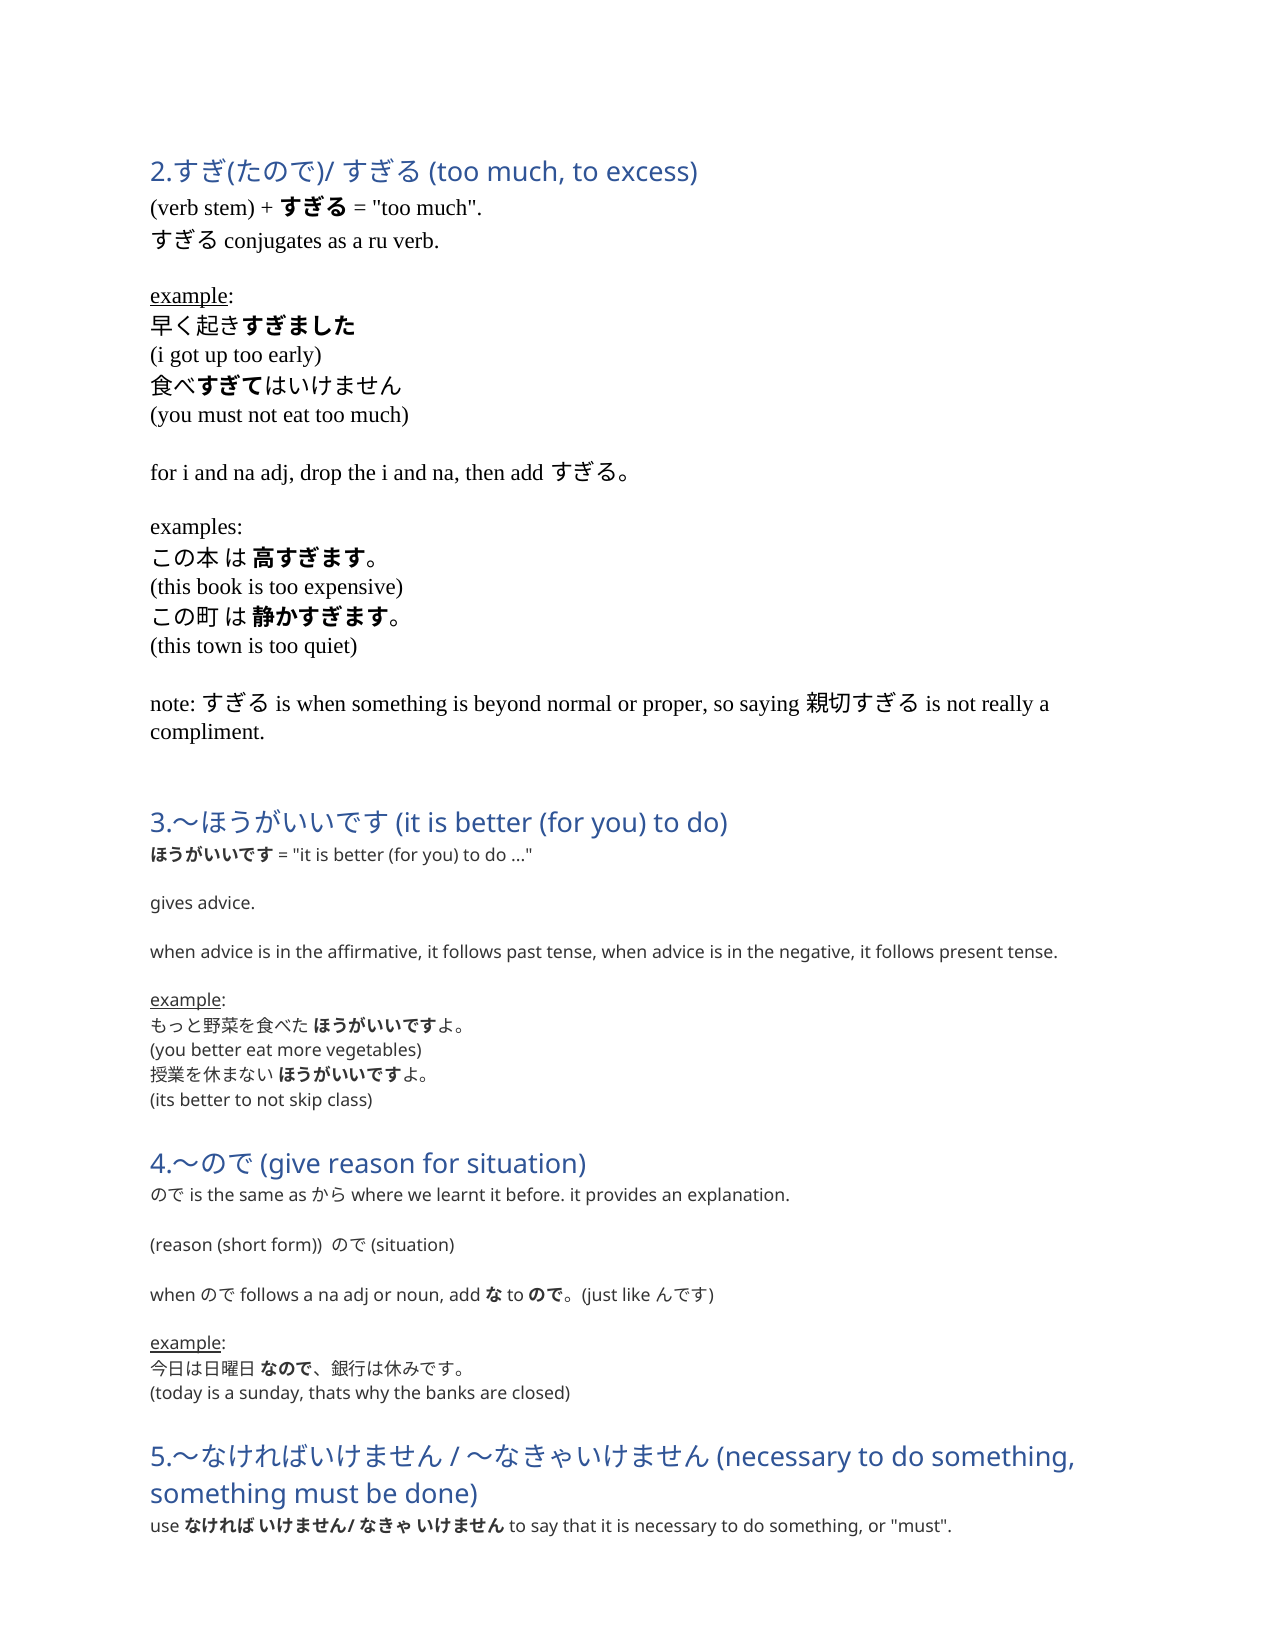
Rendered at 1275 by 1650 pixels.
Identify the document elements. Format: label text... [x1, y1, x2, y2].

text (reason (short form)) ので (situation) [150, 1231, 1125, 1257]
text (you better eat more vegetables) [150, 1037, 1125, 1061]
text 早く起きすぎました [150, 308, 1125, 341]
text 授業を休まない ほうがいいですよ。 [150, 1061, 1125, 1087]
text 食べすぎてはいけません [150, 368, 1125, 401]
text もっと野菜を食べた ほうがいいですよ。 [150, 1012, 1125, 1037]
text example: [150, 987, 1125, 1012]
subtitle ～ので (give reason for situation) [150, 1142, 1125, 1181]
text example: [150, 282, 1125, 308]
text この本 は 高すぎます。 [150, 539, 1125, 573]
text gives advice. [150, 891, 1125, 915]
text examples: [150, 513, 1125, 539]
text when advice is in the affirmative, it follows past tense, when advice is in the negative, it follows present tense. [150, 939, 1125, 963]
text (its better to not skip class) [150, 1087, 1125, 1111]
text すぎる conjugates as a ru verb. [150, 222, 1125, 255]
text use なければ いけません/ なきゃ いけません to say that it is necessary to do something, or "must". [150, 1511, 1125, 1537]
text (today is a sunday, thats why the banks are closed) [150, 1381, 1125, 1405]
text (this town is too quiet) [150, 632, 1125, 659]
text note: すぎる is when something is beyond normal or proper, so saying 親切すぎる is not really a compliment. [150, 685, 1125, 744]
subtitle ～ほうがいいです (it is better (for you) to do) [150, 801, 1125, 841]
text when ので follows a na adj or noun, add な to ので。(just like んです) [150, 1281, 1125, 1307]
text 今日は日曜日 なので、銀行は休みです。 [150, 1355, 1125, 1381]
subtitle ～なければいけません / ～なきゃいけません (necessary to do something, something must be done) [150, 1435, 1125, 1511]
text この町 は 静かすぎます。 [150, 599, 1125, 632]
text (i got up too early) [150, 341, 1125, 368]
text (this book is too expensive) [150, 573, 1125, 599]
subtitle すぎ(たので)/ すぎる (too much, to excess) [150, 149, 1125, 189]
text ほうがいいです = "it is better (for you) to do ..." [150, 841, 1125, 867]
text (verb stem) + すぎる = "too much". [150, 189, 1125, 222]
text ので is the same as から where we learnt it before. it provides an explanation. [150, 1181, 1125, 1207]
text for i and na adj, drop the i and na, then add すぎる。 [150, 453, 1125, 487]
text (you must not eat too much) [150, 401, 1125, 427]
text example: [150, 1331, 1125, 1355]
